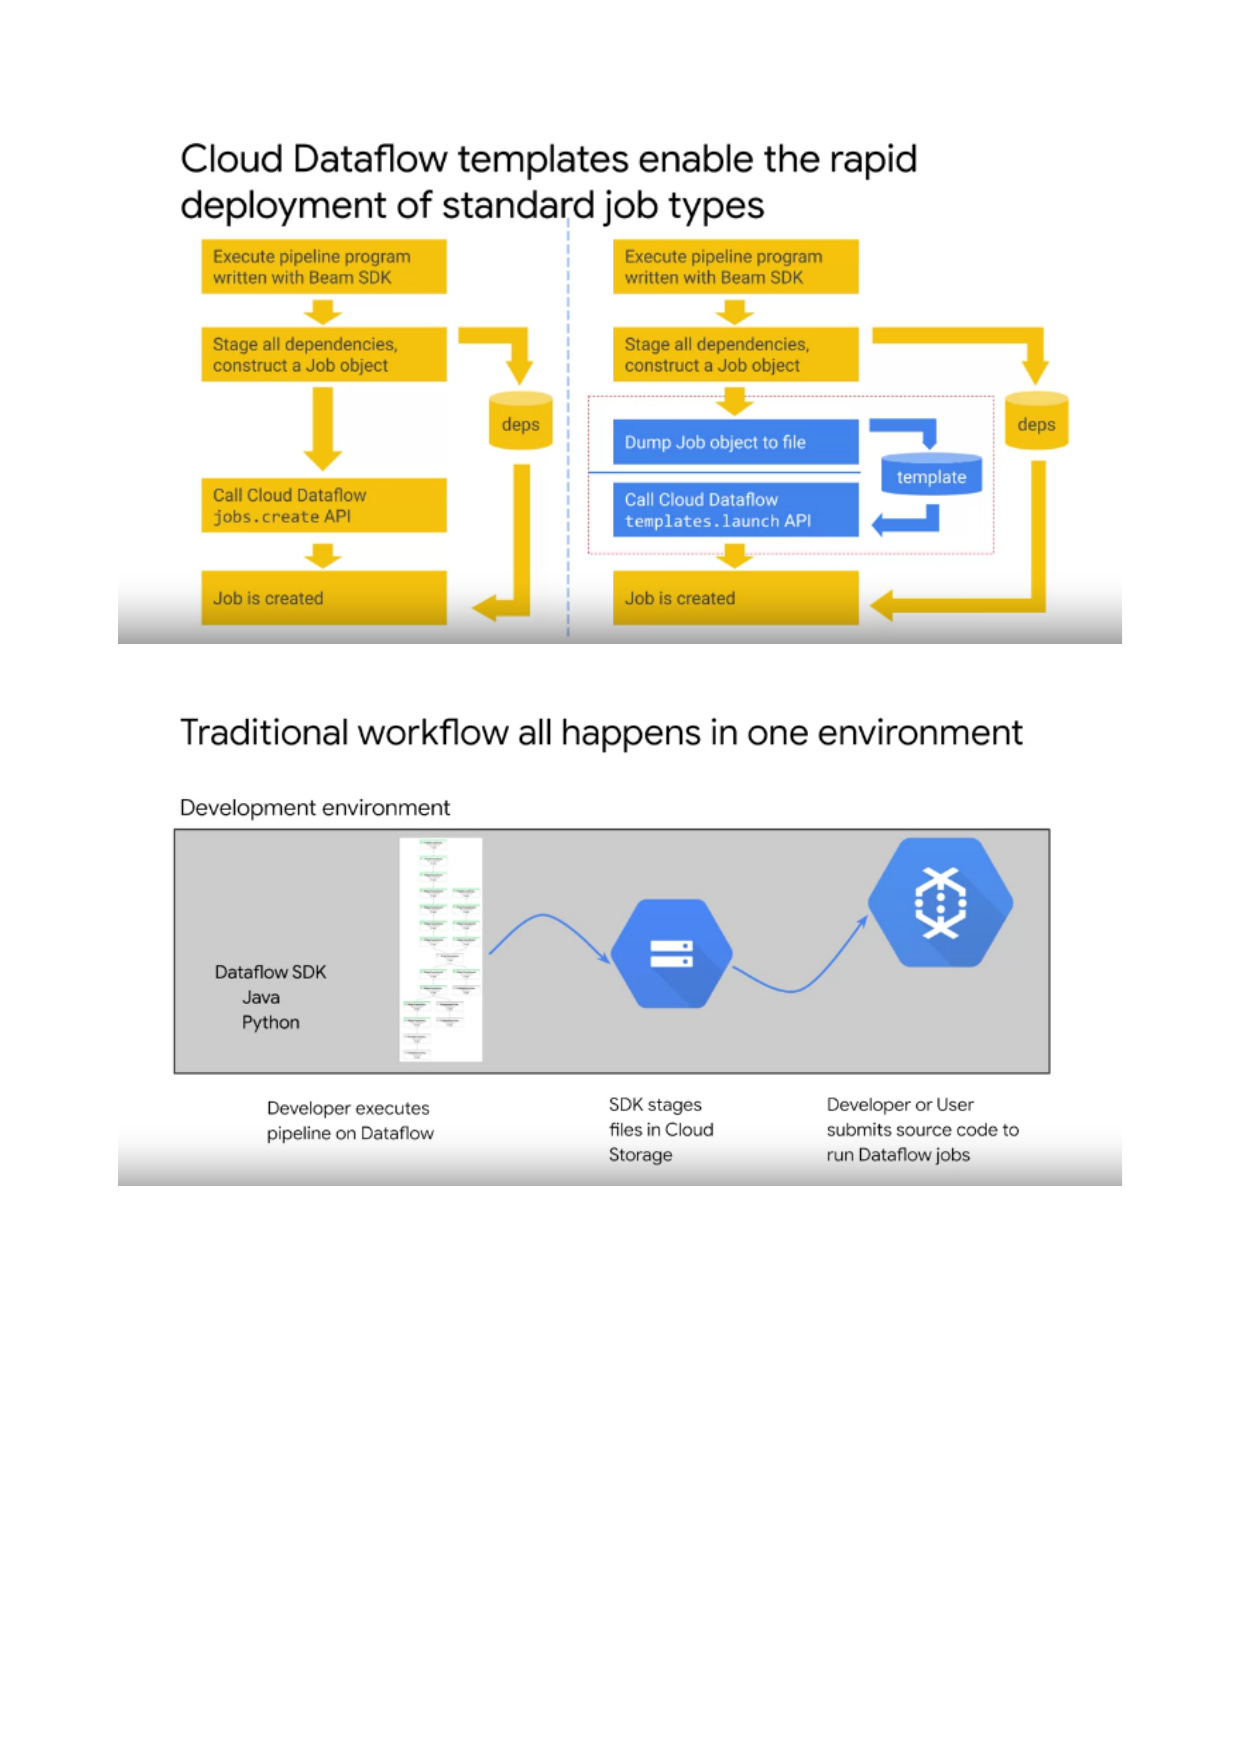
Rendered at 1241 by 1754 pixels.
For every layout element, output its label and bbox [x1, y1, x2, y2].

picture [118, 696, 1123, 1186]
picture [118, 118, 1123, 644]
